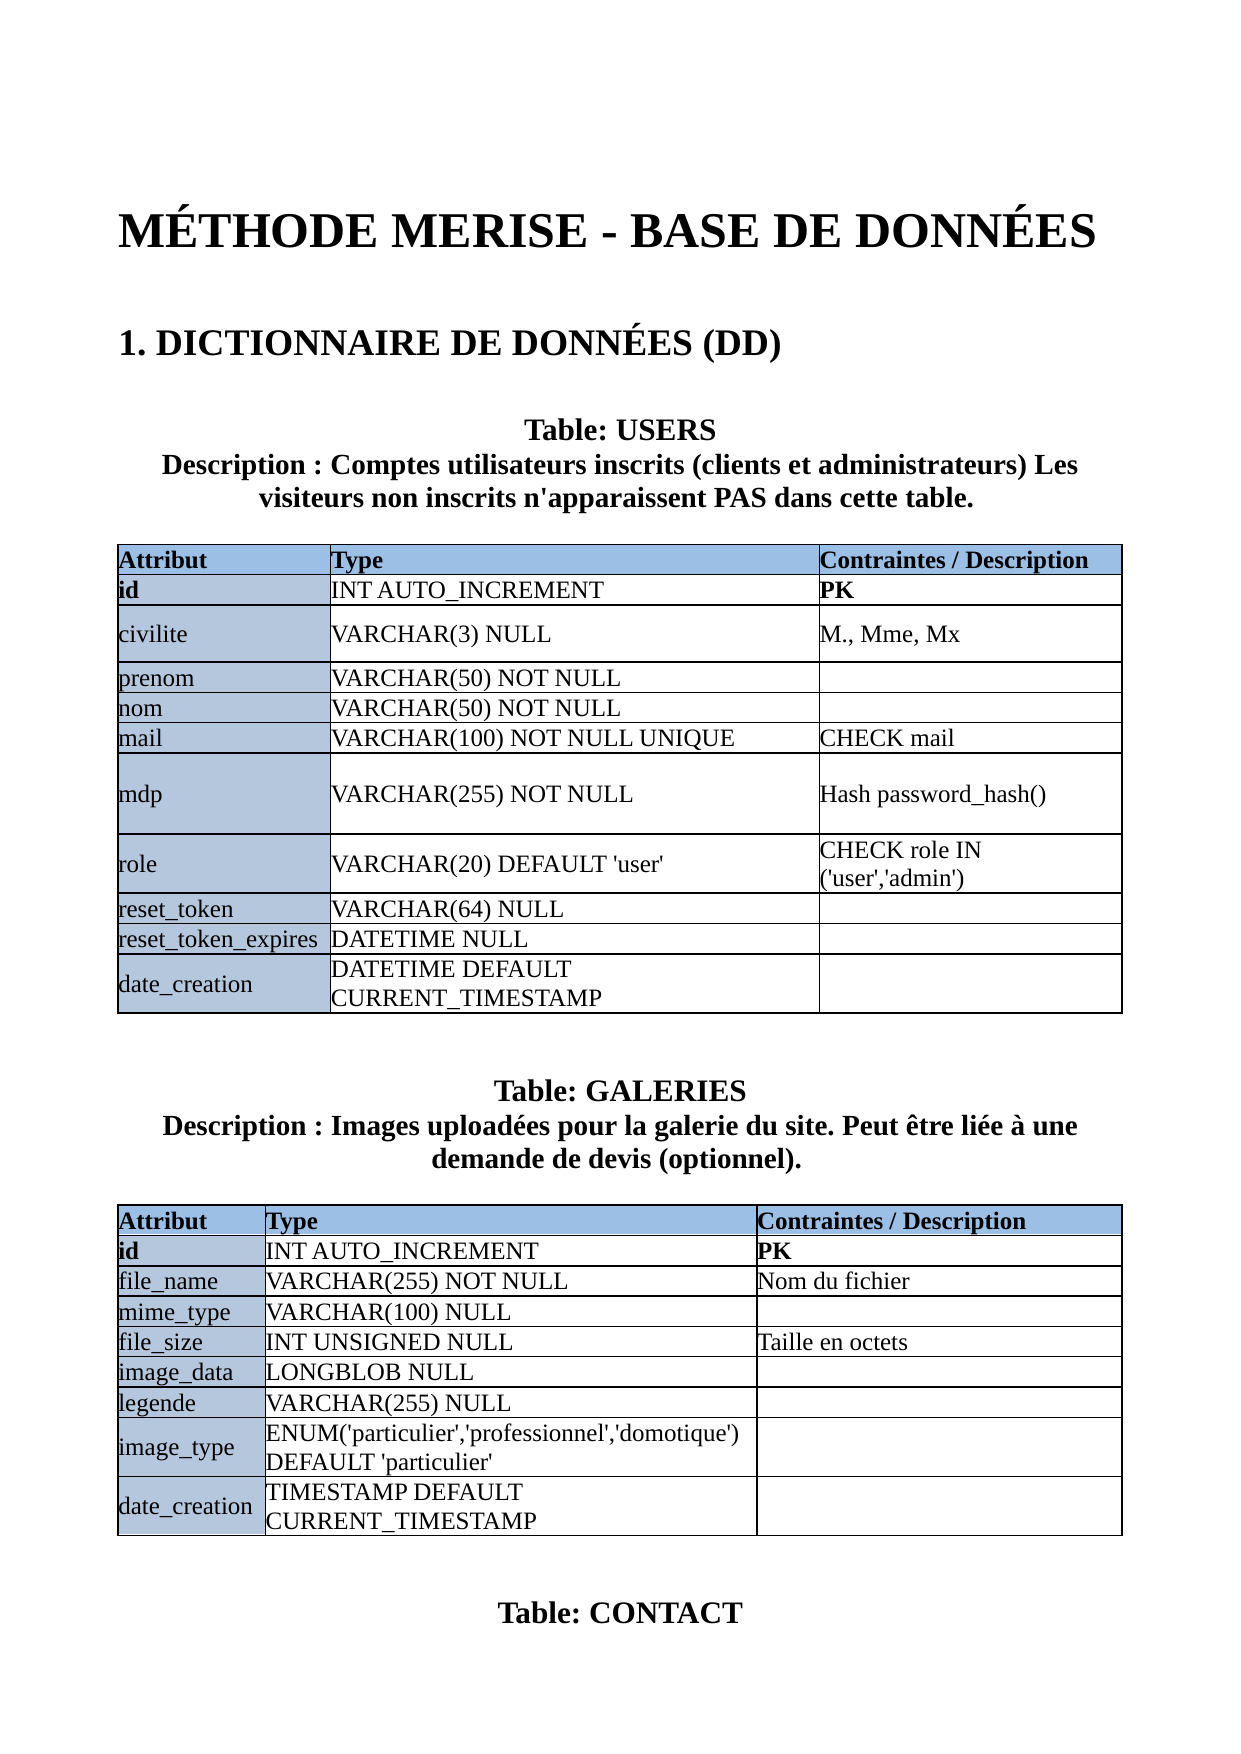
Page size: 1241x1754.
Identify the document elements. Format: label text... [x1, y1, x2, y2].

table_cell [820, 955, 1121, 1012]
table_cell INT AUTO_INCREMENT [331, 575, 819, 604]
table_header Attribut [119, 1206, 265, 1234]
table_cell date_creation [119, 1477, 265, 1534]
table_cell Hash password_hash() [820, 754, 1121, 833]
table_cell VARCHAR(3) NULL [331, 606, 819, 661]
subtitle Description : Comptes utilisateurs inscrits (clients et administrateurs) Les visiteurs non inscrits n'apparaissent PAS dans cette table. [118, 447, 1122, 514]
table_cell [758, 1357, 1121, 1386]
table_cell PK [820, 575, 1121, 604]
table_cell file_size [119, 1327, 265, 1356]
table_cell nom [119, 693, 330, 722]
table_cell DATETIME NULL [331, 924, 819, 953]
table_cell VARCHAR(20) DEFAULT 'user' [331, 835, 819, 892]
table_cell Taille en octets [758, 1327, 1121, 1356]
table_cell VARCHAR(255) NOT NULL [266, 1267, 756, 1295]
table_cell image_type [119, 1418, 265, 1476]
table_cell CHECK mail [820, 723, 1121, 752]
table_cell TIMESTAMP DEFAULT CURRENT_TIMESTAMP [266, 1477, 756, 1534]
table_cell mail [119, 723, 330, 752]
subtitle Table: USERS [118, 411, 1122, 447]
table_cell VARCHAR(50) NOT NULL [331, 663, 819, 692]
subtitle MÉTHODE MERISE - BASE DE DONNÉES [118, 201, 1122, 258]
table_cell reset_token [119, 894, 330, 923]
table_cell [820, 894, 1121, 923]
subtitle Description : Images uploadées pour la galerie du site. Peut être liée à une demande de devis (optionnel). [118, 1108, 1122, 1175]
table_cell role [119, 835, 330, 892]
table_cell VARCHAR(100) NULL [266, 1297, 756, 1326]
table_cell VARCHAR(255) NOT NULL [331, 754, 819, 833]
table_cell VARCHAR(64) NULL [331, 894, 819, 923]
table_cell LONGBLOB NULL [266, 1357, 756, 1386]
table_cell mime_type [119, 1297, 265, 1326]
table_cell VARCHAR(50) NOT NULL [331, 693, 819, 722]
table_cell PK [758, 1236, 1121, 1265]
table_cell reset_token_expires [119, 924, 330, 953]
table_header Type [266, 1206, 756, 1234]
table_cell [820, 663, 1121, 692]
subtitle Table: CONTACT [118, 1594, 1122, 1630]
table_cell date_creation [119, 955, 330, 1012]
table_cell legende [119, 1388, 265, 1416]
table_cell [820, 924, 1121, 953]
table_cell [758, 1388, 1121, 1416]
table_cell INT AUTO_INCREMENT [266, 1236, 756, 1265]
table_cell image_data [119, 1357, 265, 1386]
table_header Contraintes / Description [820, 545, 1121, 574]
table_cell civilite [119, 606, 330, 661]
table_cell file_name [119, 1267, 265, 1295]
table_cell [758, 1418, 1121, 1476]
table_header Type [331, 545, 819, 574]
table_cell id [119, 575, 330, 604]
subtitle 1. DICTIONNAIRE DE DONNÉES (DD) [118, 320, 1122, 363]
table_cell VARCHAR(100) NOT NULL UNIQUE [331, 723, 819, 752]
table_cell mdp [119, 754, 330, 833]
table_cell CHECK role IN ('user','admin') [820, 835, 1121, 892]
table_cell M., Mme, Mx [820, 606, 1121, 661]
table_cell [758, 1477, 1121, 1534]
table_header Attribut [119, 545, 330, 574]
table_cell ENUM('particulier','professionnel','domotique') DEFAULT 'particulier' [266, 1418, 756, 1476]
table_cell prenom [119, 663, 330, 692]
table_cell id [119, 1236, 265, 1265]
subtitle Table: GALERIES [118, 1072, 1122, 1108]
table_cell INT UNSIGNED NULL [266, 1327, 756, 1356]
table_cell Nom du fichier [758, 1267, 1121, 1295]
table_cell VARCHAR(255) NULL [266, 1388, 756, 1416]
table_header Contraintes / Description [758, 1206, 1121, 1234]
table_cell DATETIME DEFAULT CURRENT_TIMESTAMP [331, 955, 819, 1012]
table_cell [820, 693, 1121, 722]
table_cell [758, 1297, 1121, 1326]
